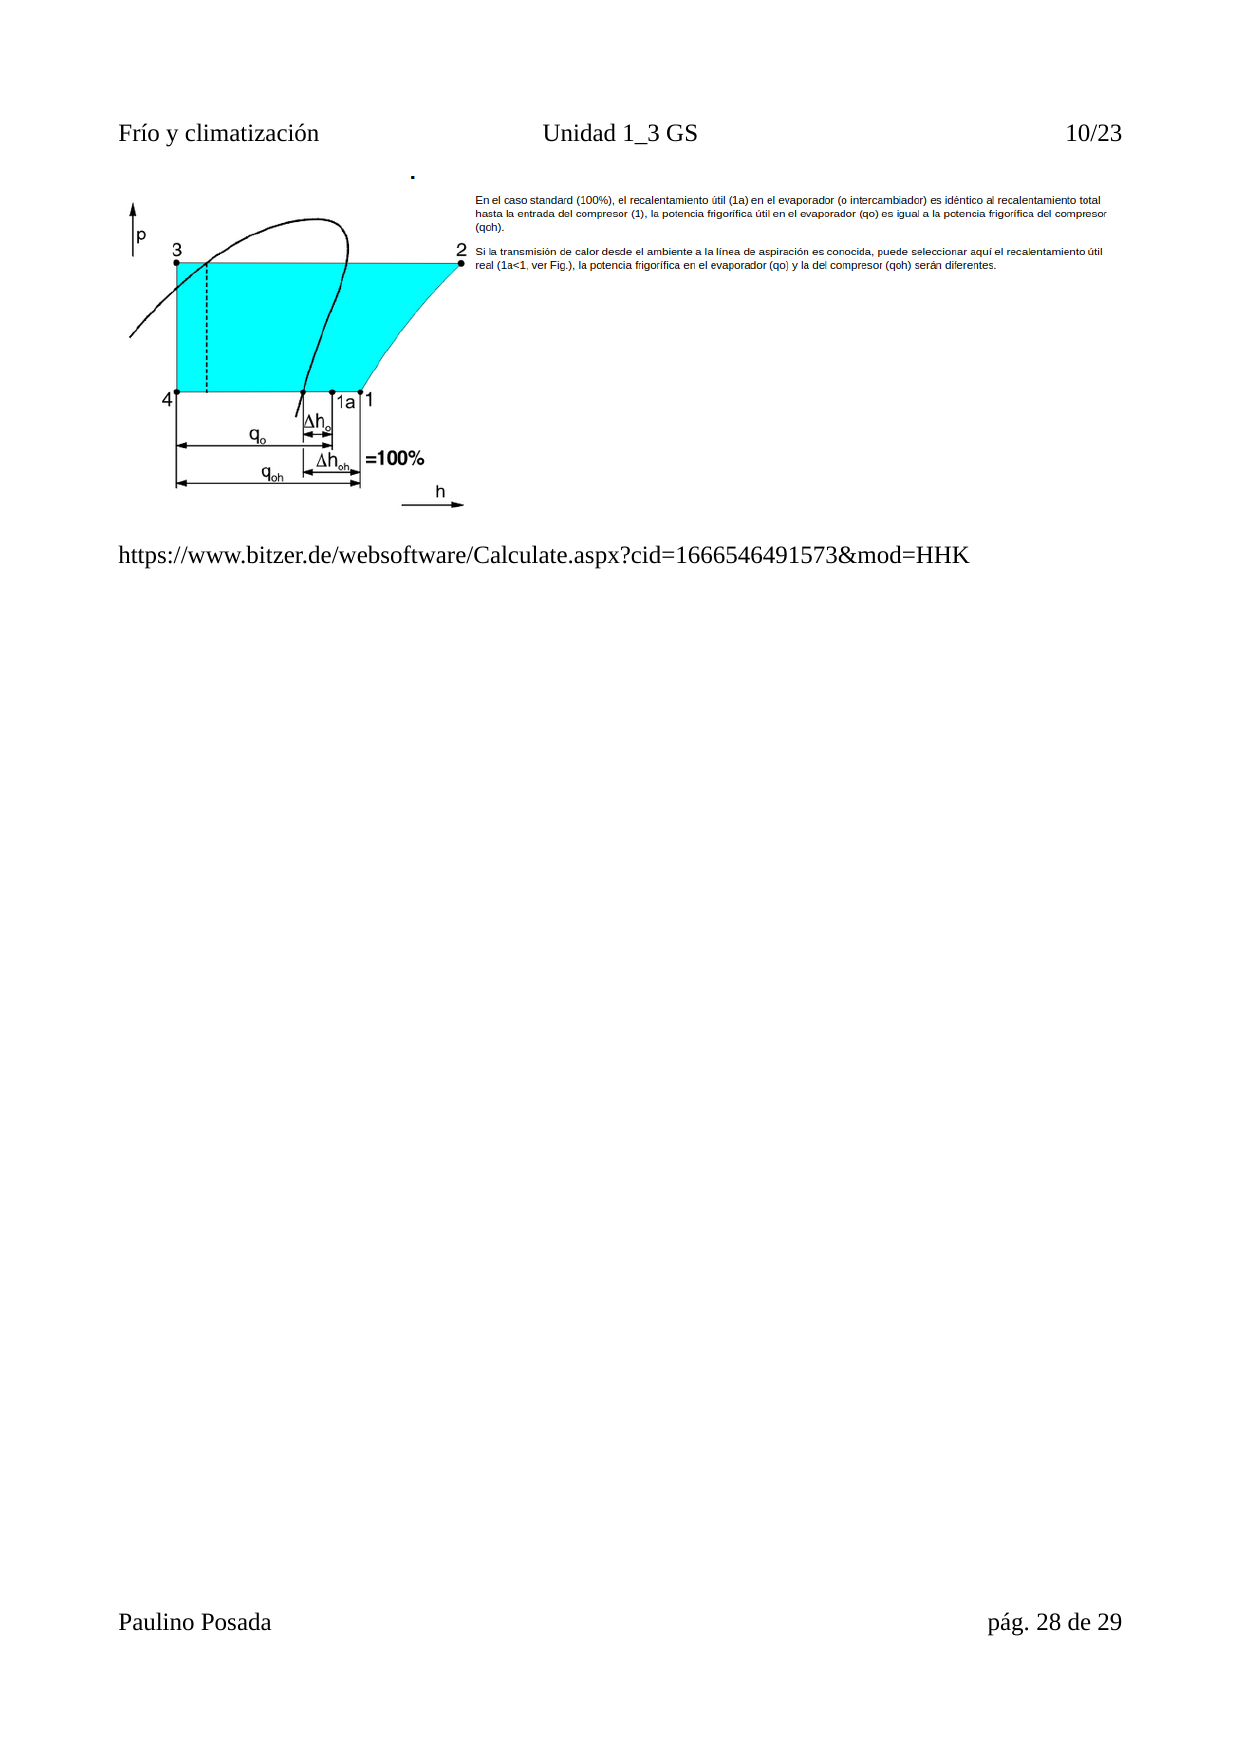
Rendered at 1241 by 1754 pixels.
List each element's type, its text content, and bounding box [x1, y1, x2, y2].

text https://www.bitzer.de/websoftware/Calculate.aspx?cid=1666546491573&mod=HHK [118, 527, 1122, 569]
picture [118, 176, 1123, 527]
